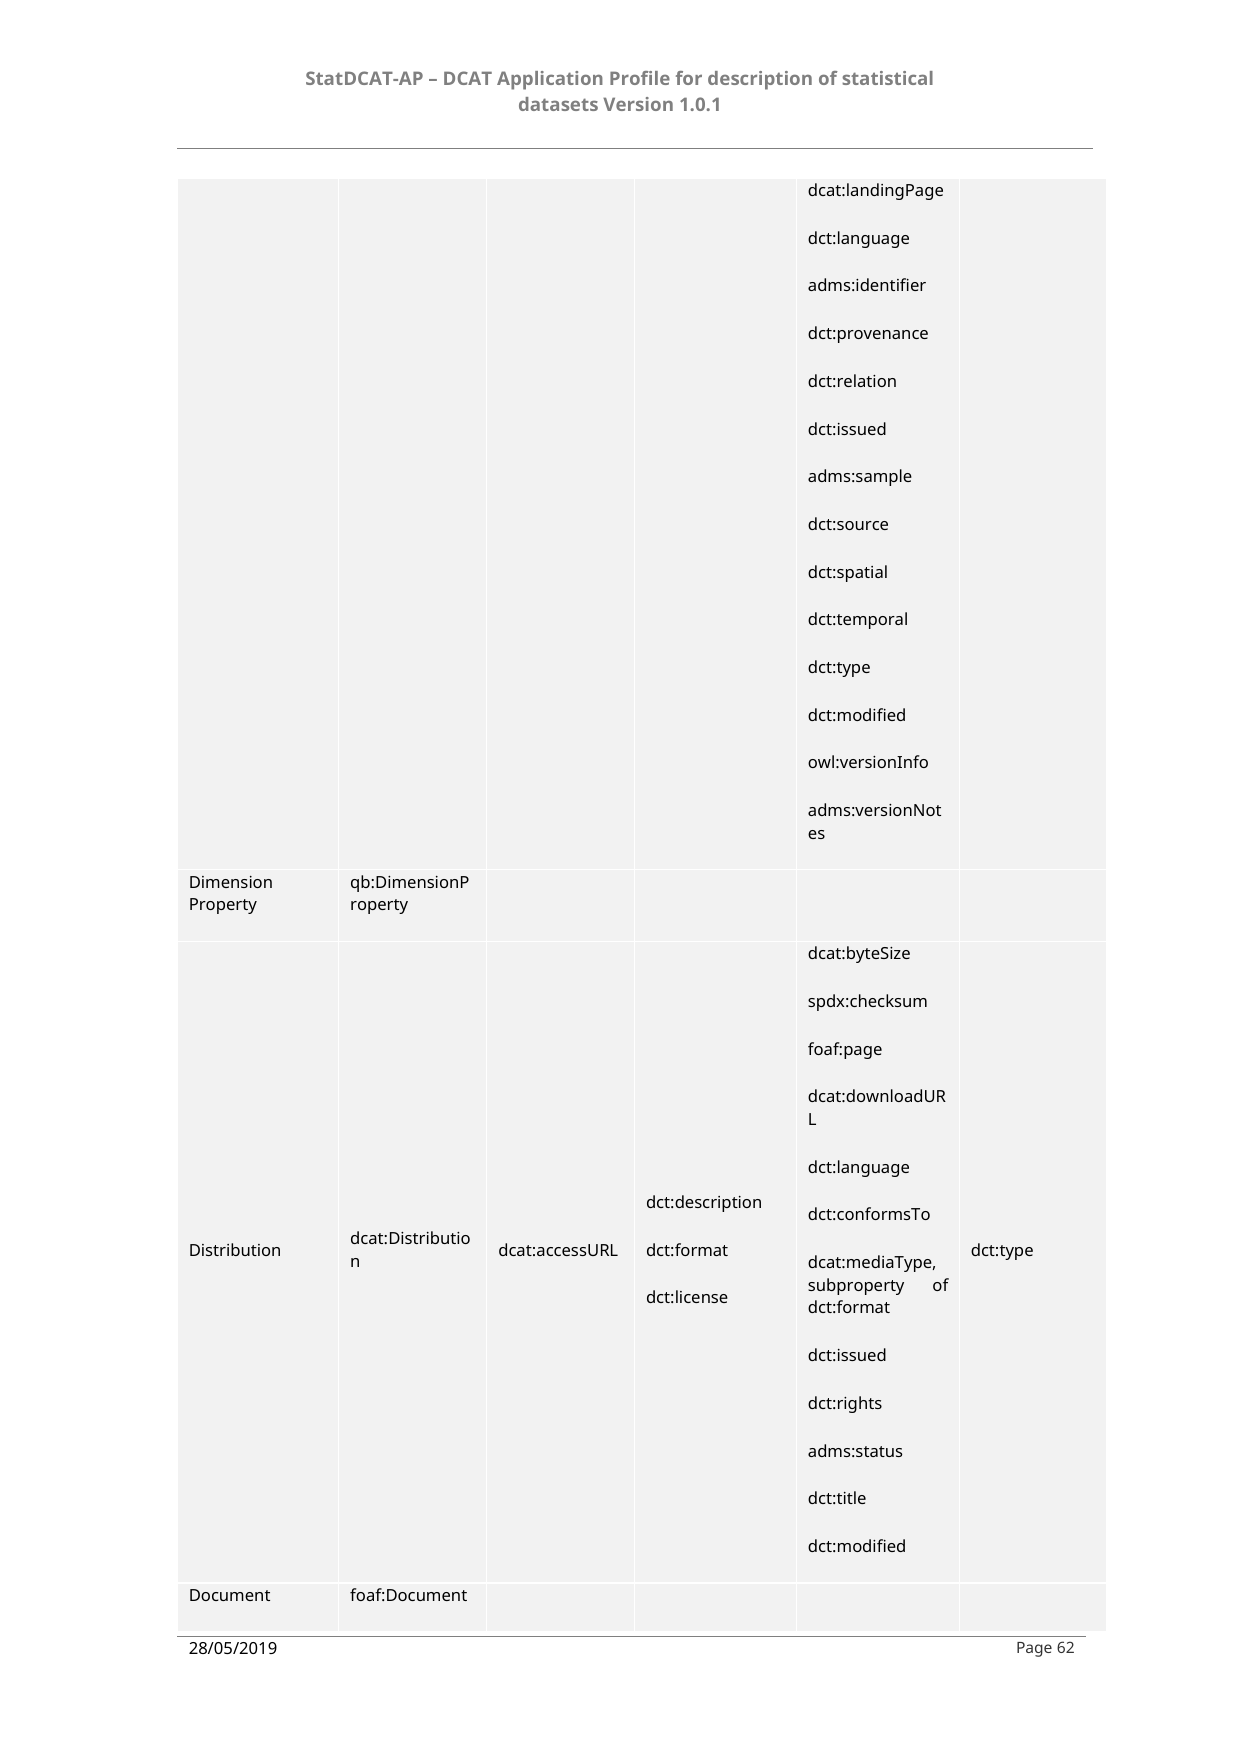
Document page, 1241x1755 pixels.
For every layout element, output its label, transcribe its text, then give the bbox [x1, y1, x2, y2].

table_cell dcat:Distribution [339, 942, 486, 1582]
table_cell dct:type [960, 942, 1106, 1582]
table_cell dcat:byteSize spdx:checksum foaf:page dcat:downloadURL dct:language dct:conformsTo dcat:mediaType, subproperty of dct:format dct:issued dct:rights adms:status dct:title dct:modified [797, 942, 959, 1582]
table_cell [635, 179, 796, 869]
table_cell [635, 870, 796, 941]
table_cell [797, 870, 959, 941]
table_cell [178, 179, 338, 869]
table_cell [339, 179, 486, 869]
table_cell [960, 1584, 1106, 1631]
table_cell Distribution [178, 942, 338, 1582]
table_cell [487, 179, 634, 869]
table_cell [960, 870, 1106, 941]
table_cell dct:description dct:format dct:license [635, 942, 796, 1582]
table_cell Document [178, 1584, 338, 1631]
table_cell foaf:Document [339, 1584, 486, 1631]
table_cell [960, 179, 1106, 869]
table_cell [487, 1584, 634, 1631]
table_cell dcat:accessURL [487, 942, 634, 1582]
table_cell dcat:landingPage dct:language adms:identifier dct:provenance dct:relation dct:issued adms:sample dct:source dct:spatial dct:temporal dct:type dct:modified owl:versionInfo adms:versionNotes [797, 179, 959, 869]
table_cell [635, 1584, 796, 1631]
table_cell [797, 1584, 959, 1631]
table_cell qb:DimensionProperty [339, 870, 486, 941]
table_cell Dimension Property [178, 870, 338, 941]
table_cell [487, 870, 634, 941]
